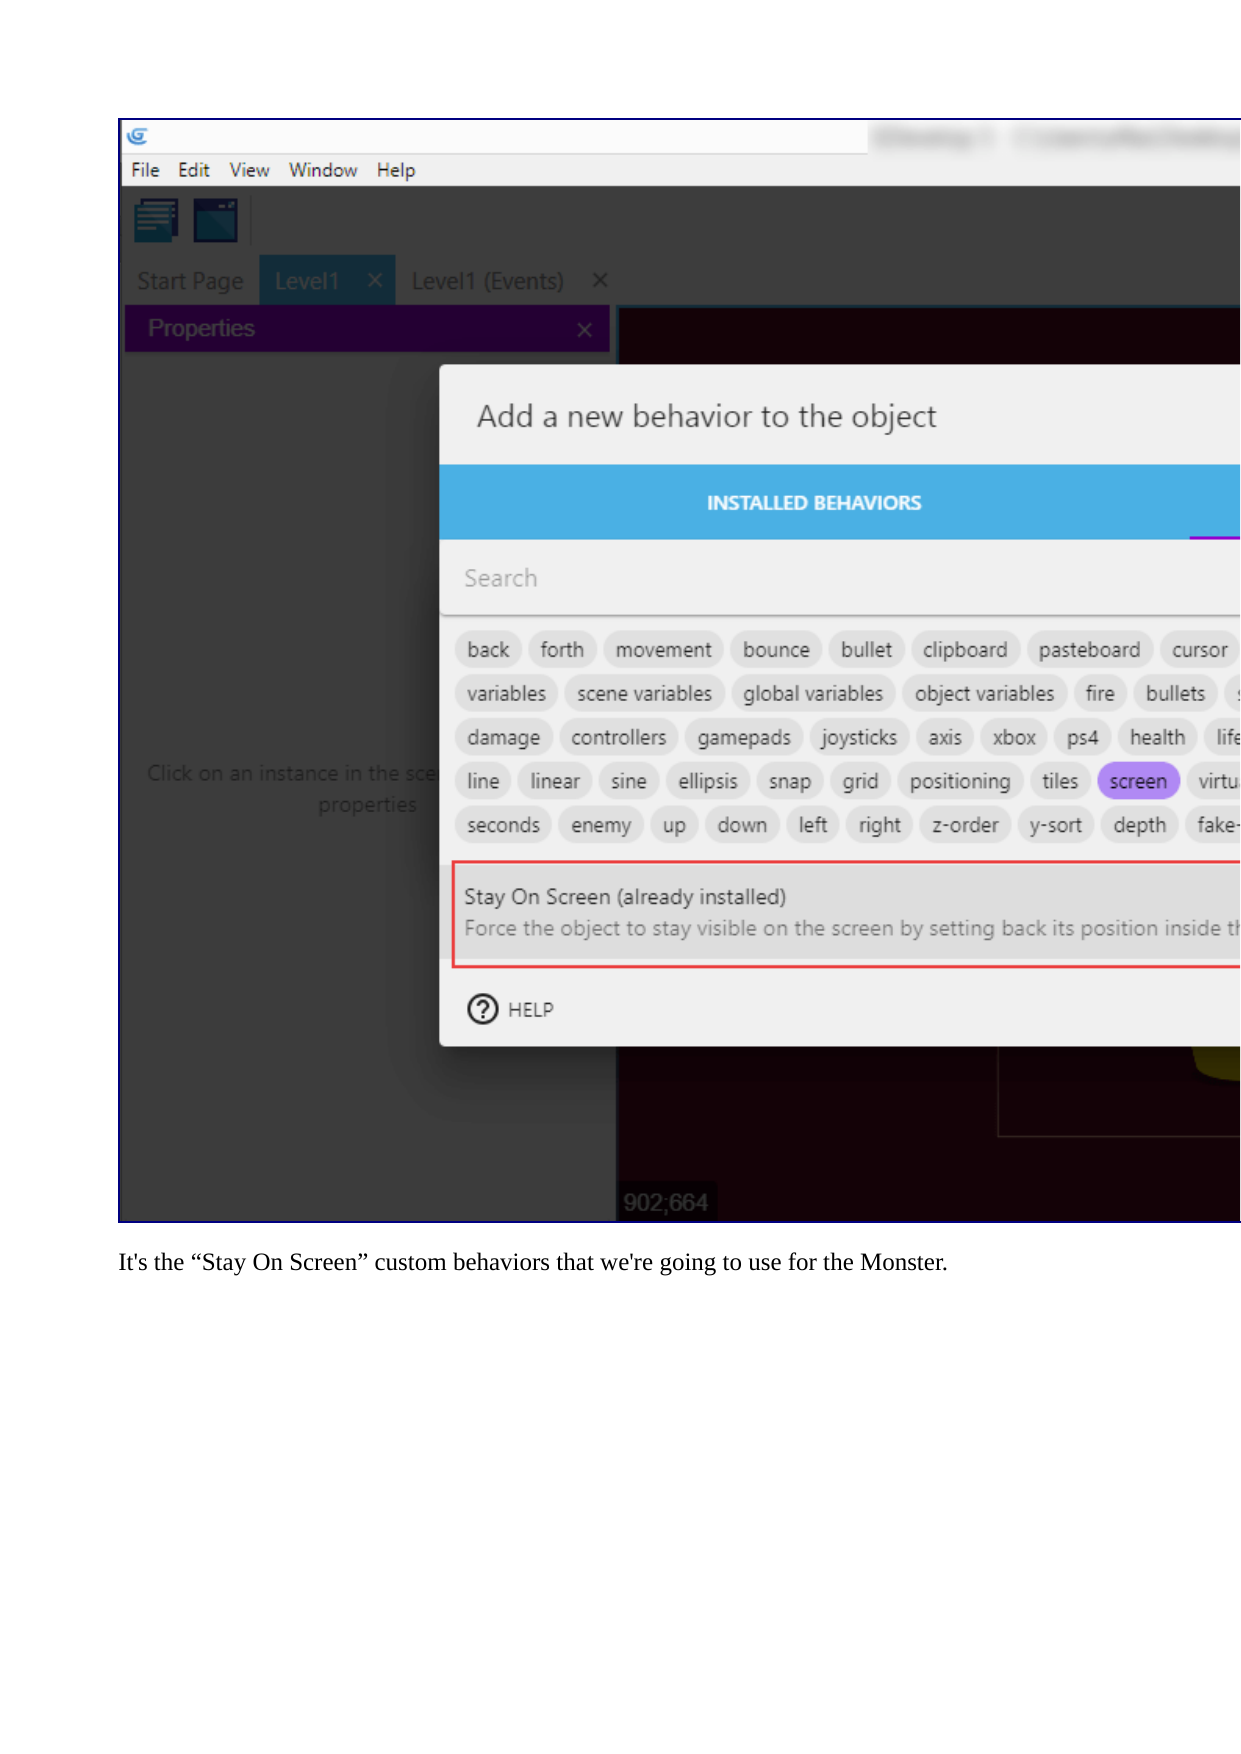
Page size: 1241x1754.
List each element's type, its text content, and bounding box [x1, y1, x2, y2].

picture [120, 120, 1241, 1221]
text It's the “Stay On Screen” custom behaviors that we're going to use for the Monster. [118, 1247, 1122, 1276]
